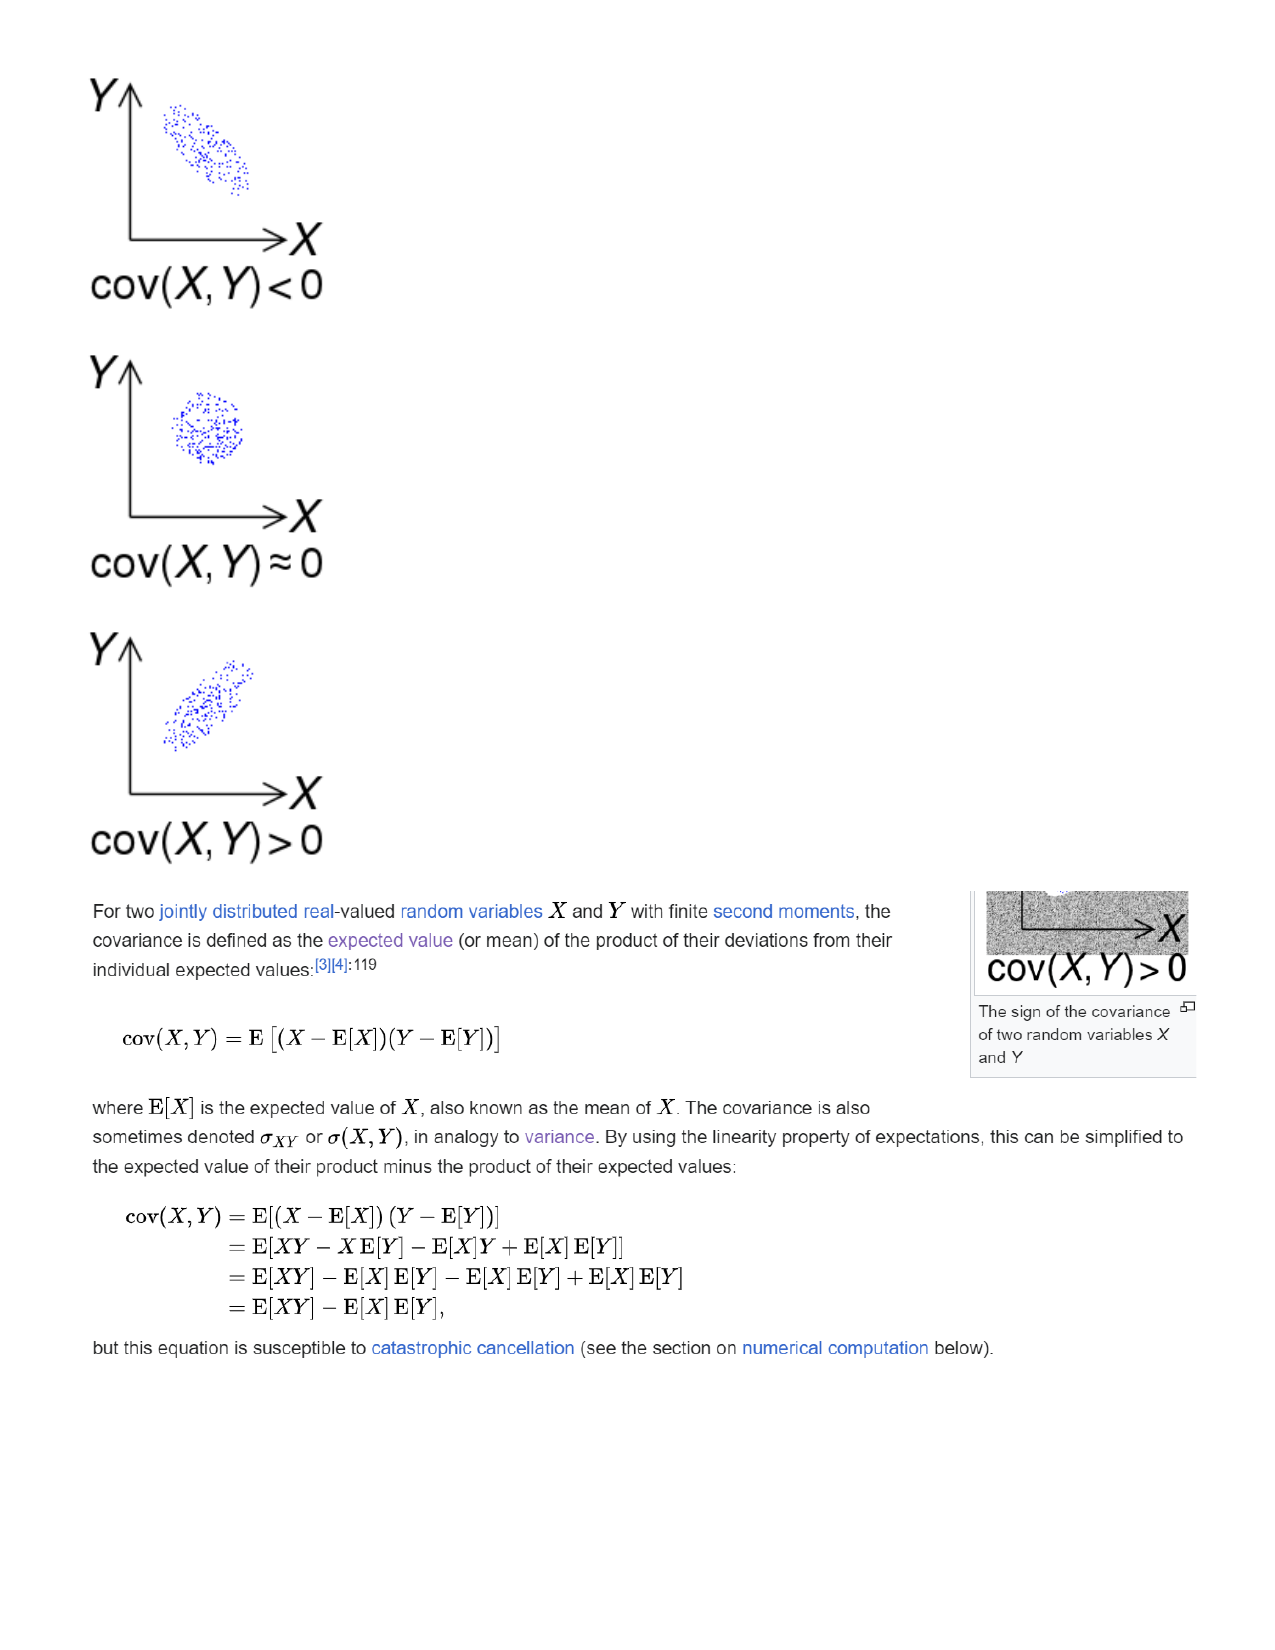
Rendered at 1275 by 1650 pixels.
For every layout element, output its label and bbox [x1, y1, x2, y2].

picture [75, 891, 1197, 1365]
picture [75, 75, 341, 872]
